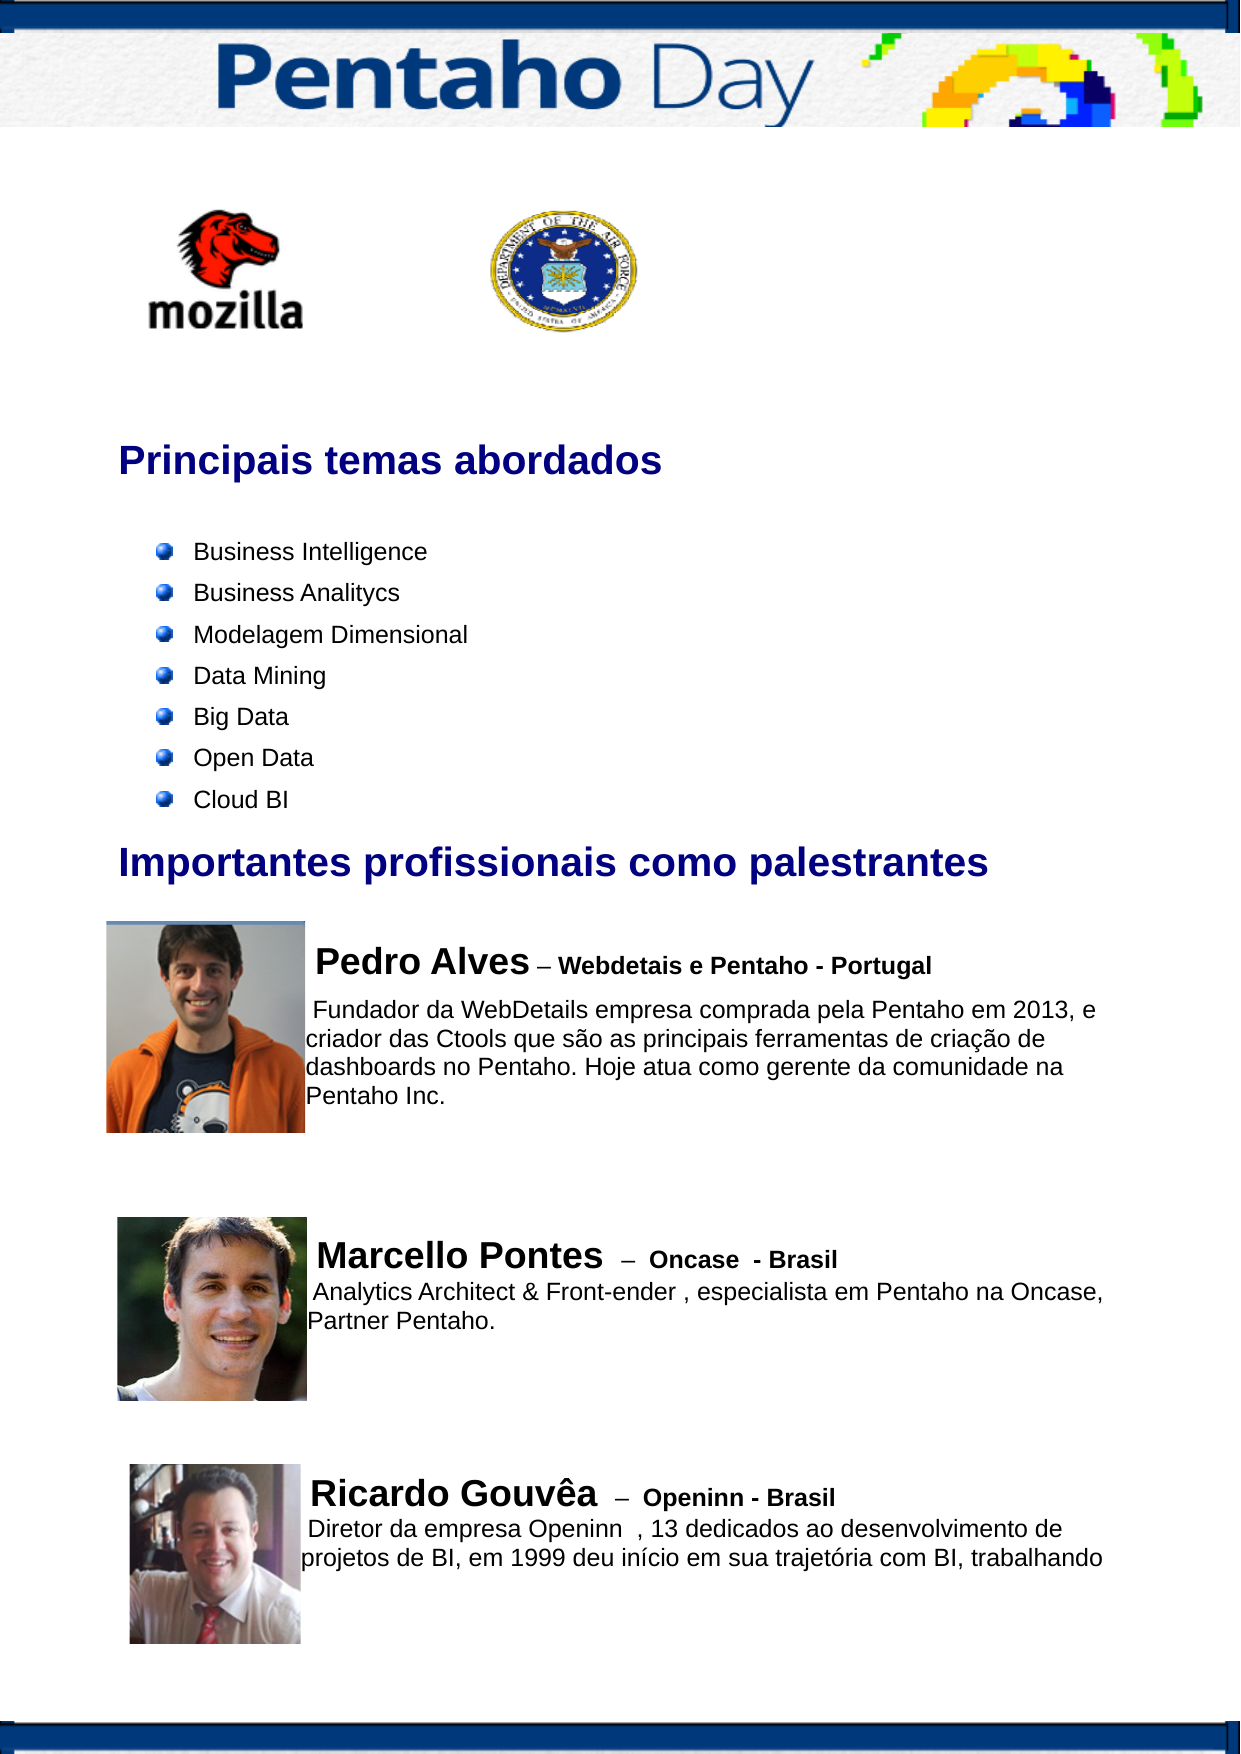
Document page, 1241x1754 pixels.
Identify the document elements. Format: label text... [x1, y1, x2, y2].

picture [156, 626, 173, 642]
text Diretor da empresa Openinn , 13 dedicados ao desenvolvimento de projetos de BI, em 1999 deu início em sua trajetória com BI, trabalhando [301, 1514, 1122, 1572]
subtitle Importantes profissionais como palestrantes [118, 838, 1122, 885]
picture [156, 543, 173, 560]
picture [156, 749, 173, 766]
picture [480, 196, 649, 344]
text Ricardo Gouvêa – Openinn - Brasil [301, 1471, 1122, 1514]
list Big Data [156, 702, 1122, 731]
picture [156, 708, 173, 725]
picture [124, 204, 339, 335]
list Cloud BI [156, 784, 1122, 813]
text Analytics Architect & Front-ender , especialista em Pentaho na Oncase, Partner Pentaho. [307, 1277, 1122, 1334]
text Pedro Alves – Webdetais e Pentaho - Portugal [306, 939, 1122, 982]
subtitle Principais temas abordados [118, 436, 1122, 483]
text Marcello Pontes – Oncase - Brasil [307, 1234, 1122, 1277]
list Data Mining [156, 661, 1122, 689]
picture [0, 1721, 1240, 1754]
list Business Analitycs [156, 578, 1122, 607]
picture [0, 0, 1240, 127]
list Modelagem Dimensional [156, 619, 1122, 648]
picture [156, 791, 173, 807]
text Fundador da WebDetails empresa comprada pela Pentaho em 2013, e criador das Ctools que são as principais ferramentas de criação de dashboards no Pentaho. Hoje atua como gerente da comunidade na Pentaho Inc. [306, 995, 1122, 1110]
picture [156, 584, 173, 601]
list Open Data [156, 743, 1122, 772]
picture [106, 921, 306, 1133]
picture [156, 667, 173, 684]
list Business Intelligence [156, 537, 1122, 566]
picture [129, 1464, 301, 1644]
picture [117, 1217, 307, 1401]
